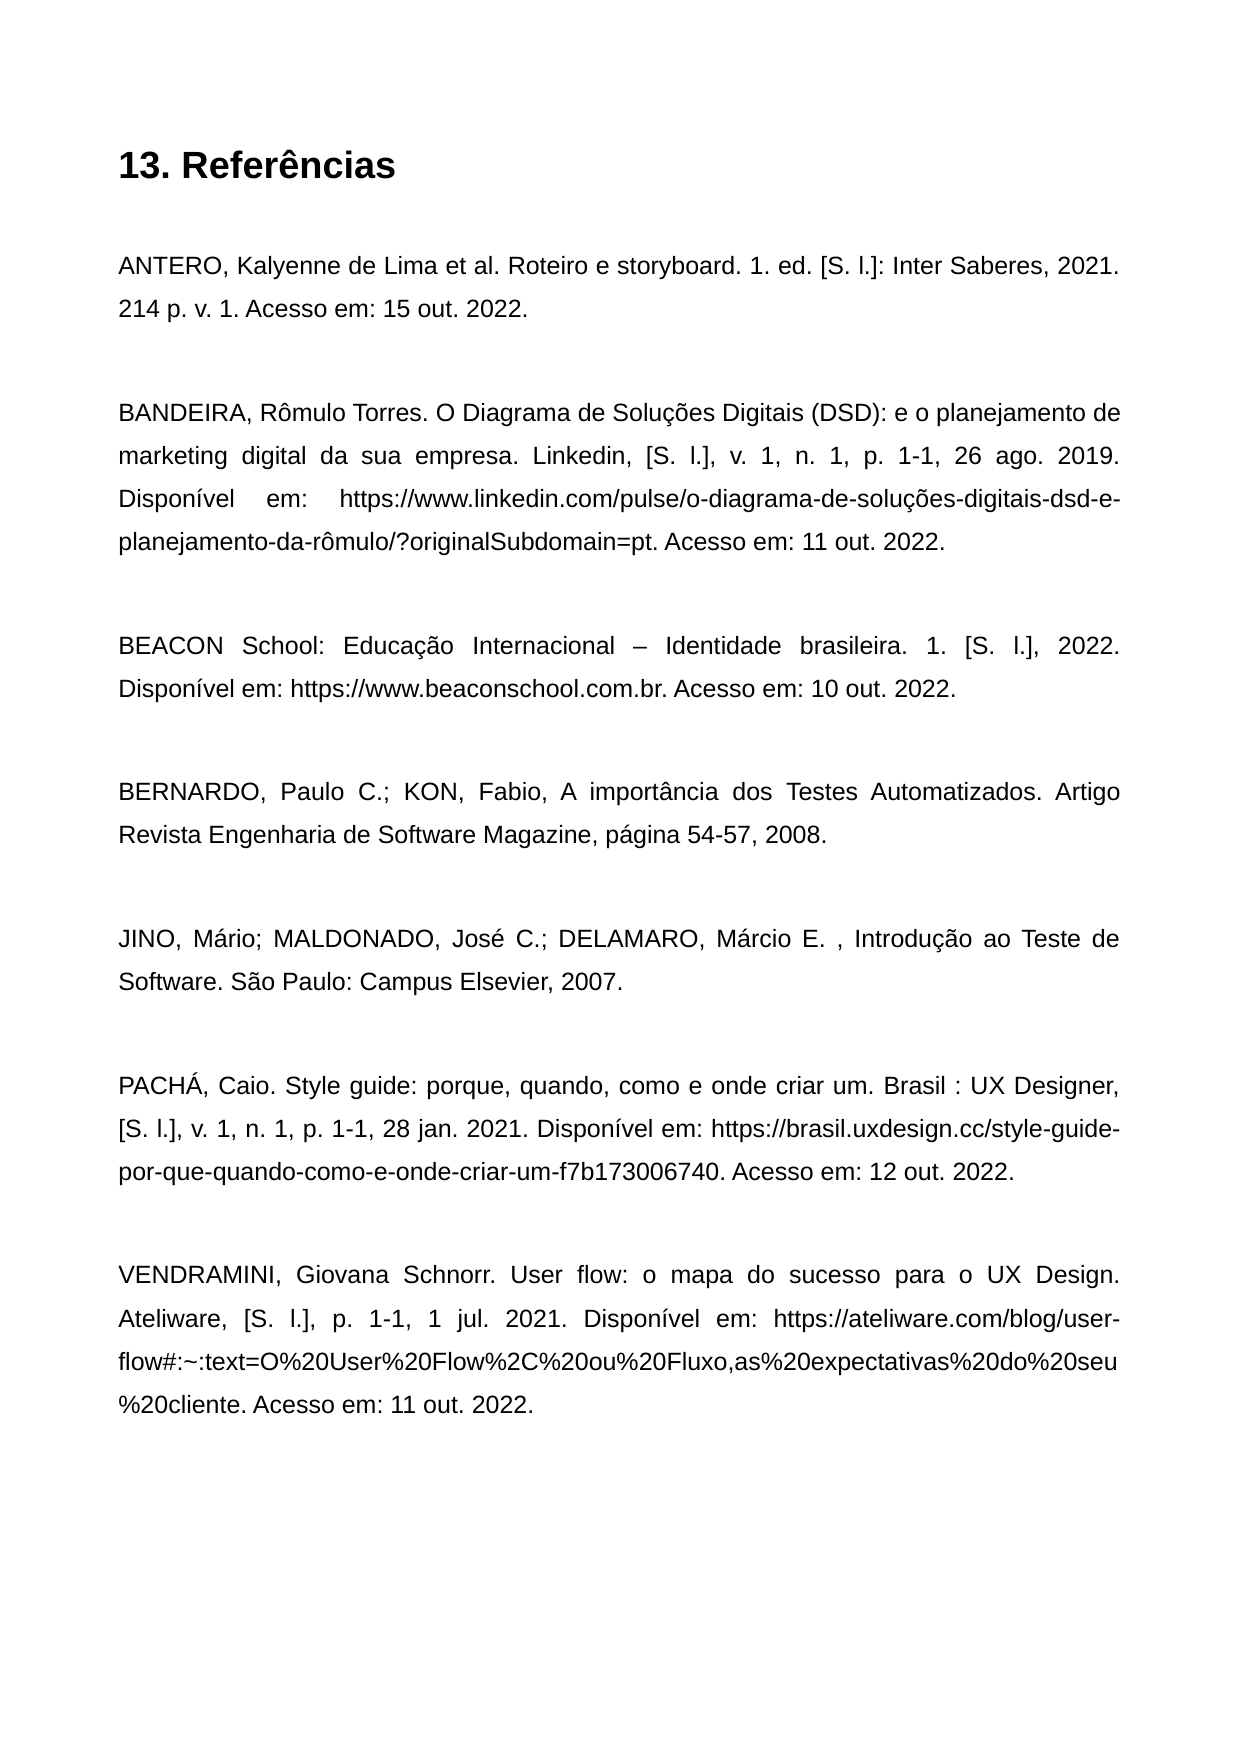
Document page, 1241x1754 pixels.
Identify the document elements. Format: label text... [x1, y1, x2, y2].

text BANDEIRA, Rômulo Torres. O Diagrama de Soluções Digitais (DSD): e o planejamento de marketing digital da sua empresa. Linkedin, [S. l.], v. 1, n. 1, p. 1-1, 26 ago. 2019. Disponível em: https://www.linkedin.com/pulse/o-diagrama-de-soluções-digitais-dsd-e-planejamento-da-rômulo/?originalSubdomain=pt. Acesso em: 11 out. 2022. [118, 398, 1122, 556]
text ANTERO, Kalyenne de Lima et al. Roteiro e storyboard. 1. ed. [S. l.]: Inter Saberes, 2021. 214 p. v. 1. Acesso em: 15 out. 2022. [118, 251, 1122, 323]
text BEACON School: Educação Internacional – Identidade brasileira. 1. [S. l.], 2022. Disponível em: https://www.beaconschool.com.br. Acesso em: 10 out. 2022. [118, 631, 1122, 702]
text VENDRAMINI, Giovana Schnorr. User flow: o mapa do sucesso para o UX Design. Ateliware, [S. l.], p. 1-1, 1 jul. 2021. Disponível em: https://ateliware.com/blog/user-flow#:~:text=O%20User%20Flow%2C%20ou%20Fluxo,as%20expectativas%20do%20seu%20cliente. Acesso em: 11 out. 2022. [118, 1260, 1122, 1418]
text BERNARDO, Paulo C.; KON, Fabio, A importância dos Testes Automatizados. Artigo Revista Engenharia de Software Magazine, página 54-57, 2008. [118, 777, 1122, 849]
subtitle 13. Referências [118, 143, 1122, 187]
text PACHÁ, Caio. Style guide: porque, quando, como e onde criar um. Brasil : UX Designer, [S. l.], v. 1, n. 1, p. 1-1, 28 jan. 2021. Disponível em: https://brasil.uxdesign.cc/style-guide-por-que-quando-como-e-onde-criar-um-f7b173006740. Acesso em: 12 out. 2022. [118, 1071, 1122, 1186]
text JINO, Mário; MALDONADO, José C.; DELAMARO, Márcio E. , Introdução ao Teste de Software. São Paulo: Campus Elsevier, 2007. [118, 924, 1122, 996]
